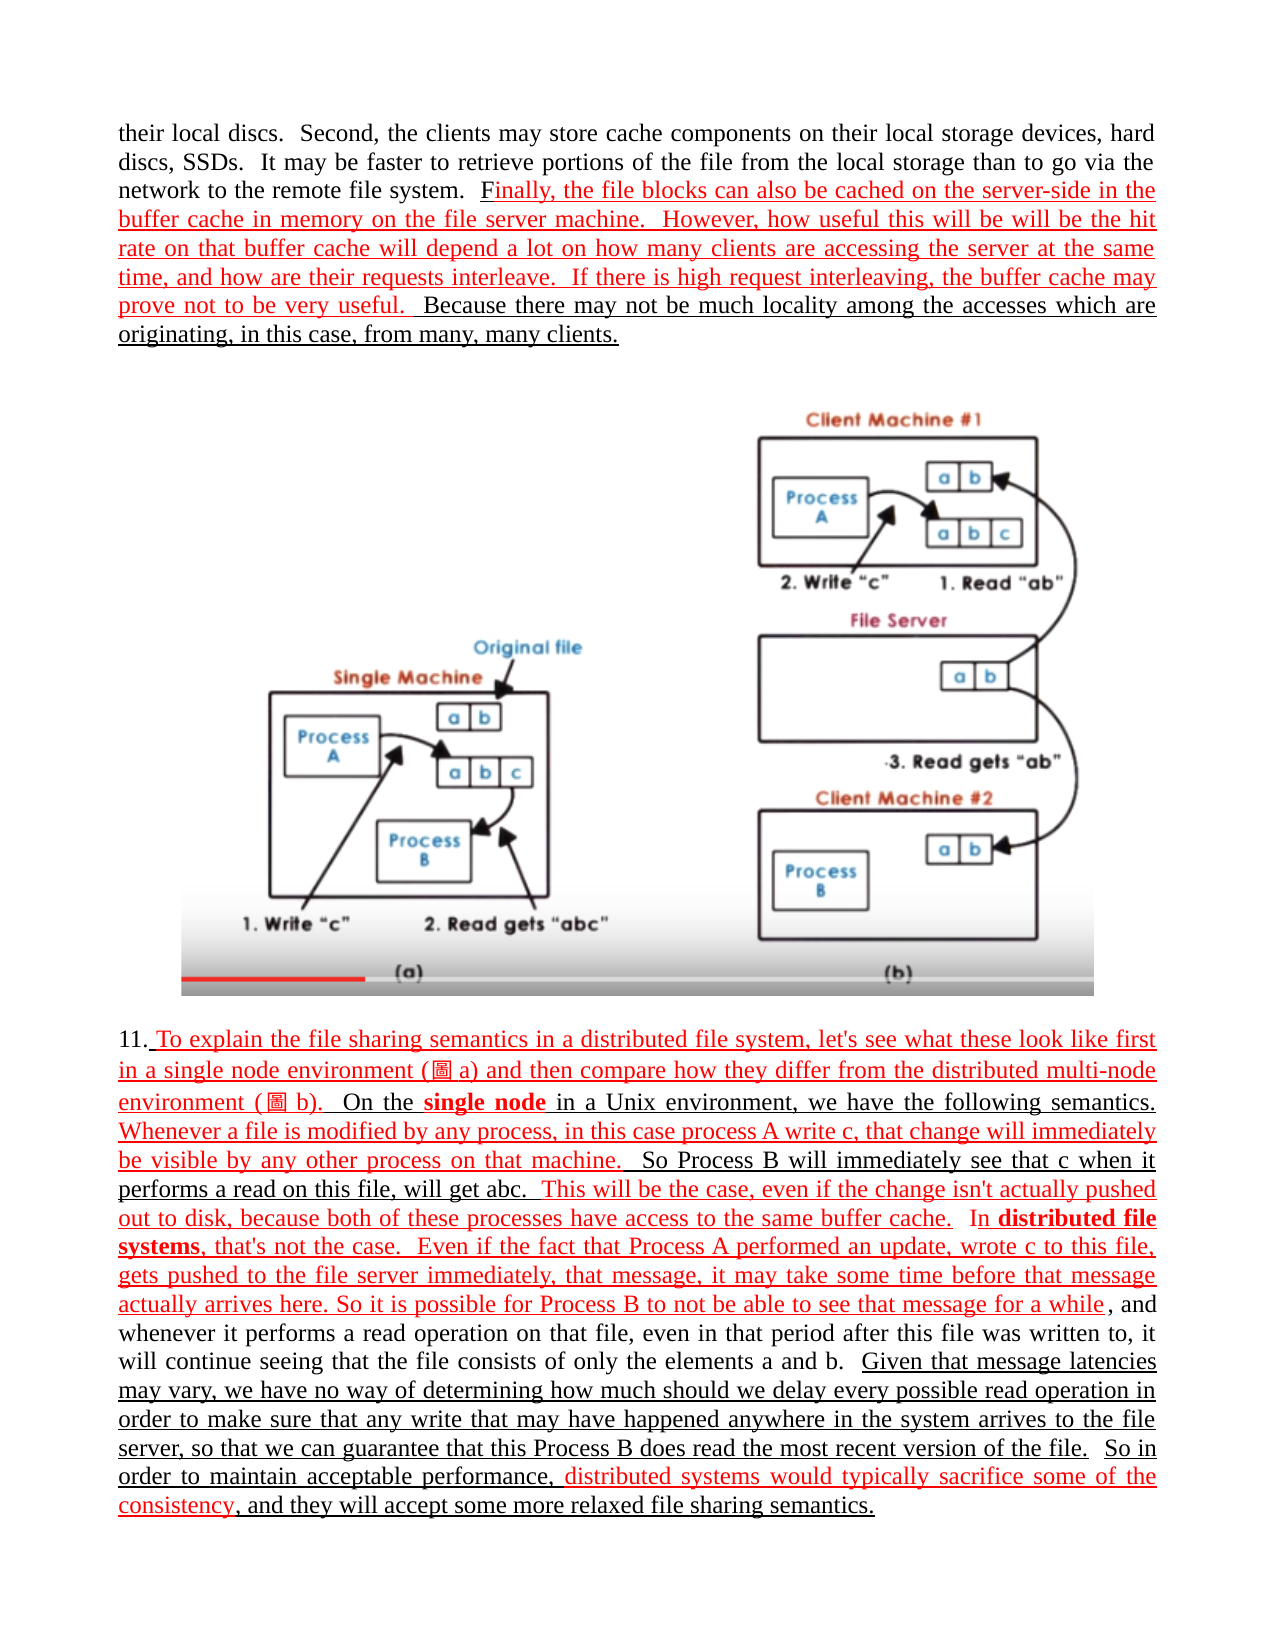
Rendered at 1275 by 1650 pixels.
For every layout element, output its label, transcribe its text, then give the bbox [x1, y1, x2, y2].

text be visible by any other process on that machine. So Process B will immediately see that c when it performs a read on this file, will get abc. This will be the case, even if the change isn't actually pushed [118, 1143, 1157, 1199]
text their local discs. Second, the clients may store cache components on their local storage devices, hard discs, SSDs. It may be faster to retrieve portions of the file from the local storage than to go via the network to the remote file system. Finally, the file blocks can also be cached on the server-side in the buffer cache in memory on the file server machine. However, how useful this will be will be the hit [118, 118, 1157, 229]
picture [181, 376, 1094, 996]
text environment (圖b). On the single node in a Unix environment, we have the following semantics. Whenever a file is modified by any process, in this case process A write c, that change will immediately [118, 1082, 1157, 1141]
text out to disk, because both of these processes have access to the same buffer cache. In distributed file systems, that's not the case. Even if the fact that Process A performed an update, wrote c to this file, gets pushed to the file server immediately, that message, it may take some time before that message [118, 1200, 1157, 1285]
text actually arrives here. So it is possible for Process B to not be able to see that message for a while, and whenever it performs a read operation on that file, even in that period after this file was written to, it will continue seeing that the file consists of only the elements a and b. Given that message latencies may vary, we have no way of determining how much should we delay every possible read operation in order to make sure that any write that may have happened anywhere in the system arrives to the file server, so that we can guarantee that this Process B does read the most recent version of the file. So in order to maintain acceptable performance, distributed systems would typically sacrifice some of the [118, 1287, 1157, 1486]
text consistency, and they will accept some more relaxed file sharing semantics. [118, 1488, 1157, 1519]
text prove not to be very useful. Because there may not be much locality among the accesses which are [118, 288, 1157, 316]
text 11. To explain the file sharing semantics in a distributed file system, let's see what these look like first in a single node environment (圖a) and then compare how they differ from the distributed multi-node [118, 1024, 1157, 1080]
text originating, in this case, from many, many clients. [118, 317, 1157, 348]
text rate on that buffer cache will depend a lot on how many clients are accessing the server at the same time, and how are their requests interleave. If there is high request interleaving, the buffer cache may [118, 231, 1157, 287]
